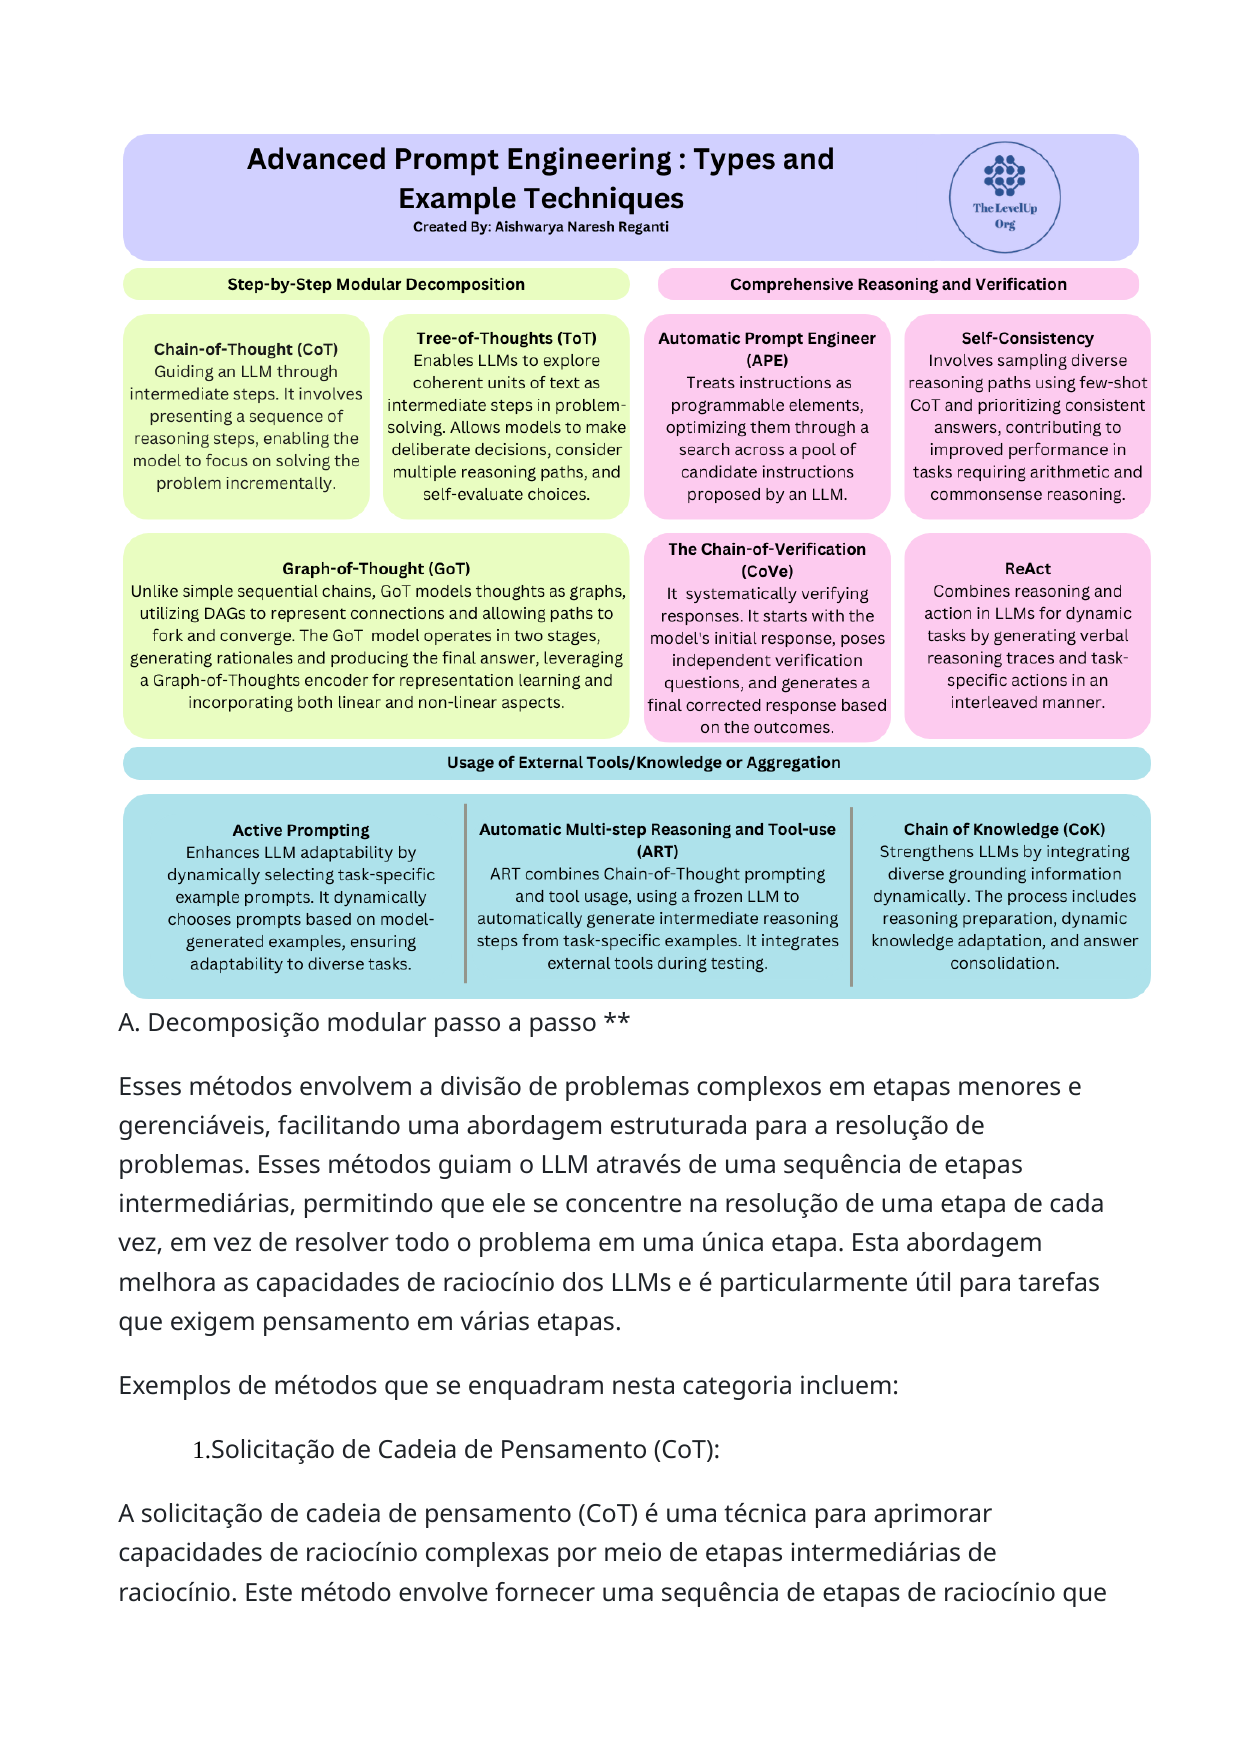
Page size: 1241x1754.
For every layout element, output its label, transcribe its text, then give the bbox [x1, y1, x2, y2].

picture [118, 118, 1169, 999]
list Solicitação de Cadeia de Pensamento (CoT): [118, 1432, 1122, 1466]
text Exemplos de métodos que se enquadram nesta categoria incluem: [118, 1367, 1122, 1402]
text A solicitação de cadeia de pensamento (CoT) é uma técnica para aprimorar capacidades de raciocínio complexas por meio de etapas intermediárias de raciocínio. Este método envolve fornecer uma sequência de etapas de raciocínio que [118, 1496, 1122, 1608]
text A. Decomposição modular passo a passo ** [118, 999, 1122, 1038]
text Esses métodos envolvem a divisão de problemas complexos em etapas menores e gerenciáveis, facilitando uma abordagem estruturada para a resolução de problemas. Esses métodos guiam o LLM através de uma sequência de etapas intermediárias, permitindo que ele se concentre na resolução de uma etapa de cada vez, em vez de resolver todo o problema em uma única etapa. Esta abordagem melhora as capacidades de raciocínio dos LLMs e é particularmente útil para tarefas que exigem pensamento em várias etapas. [118, 1068, 1122, 1337]
